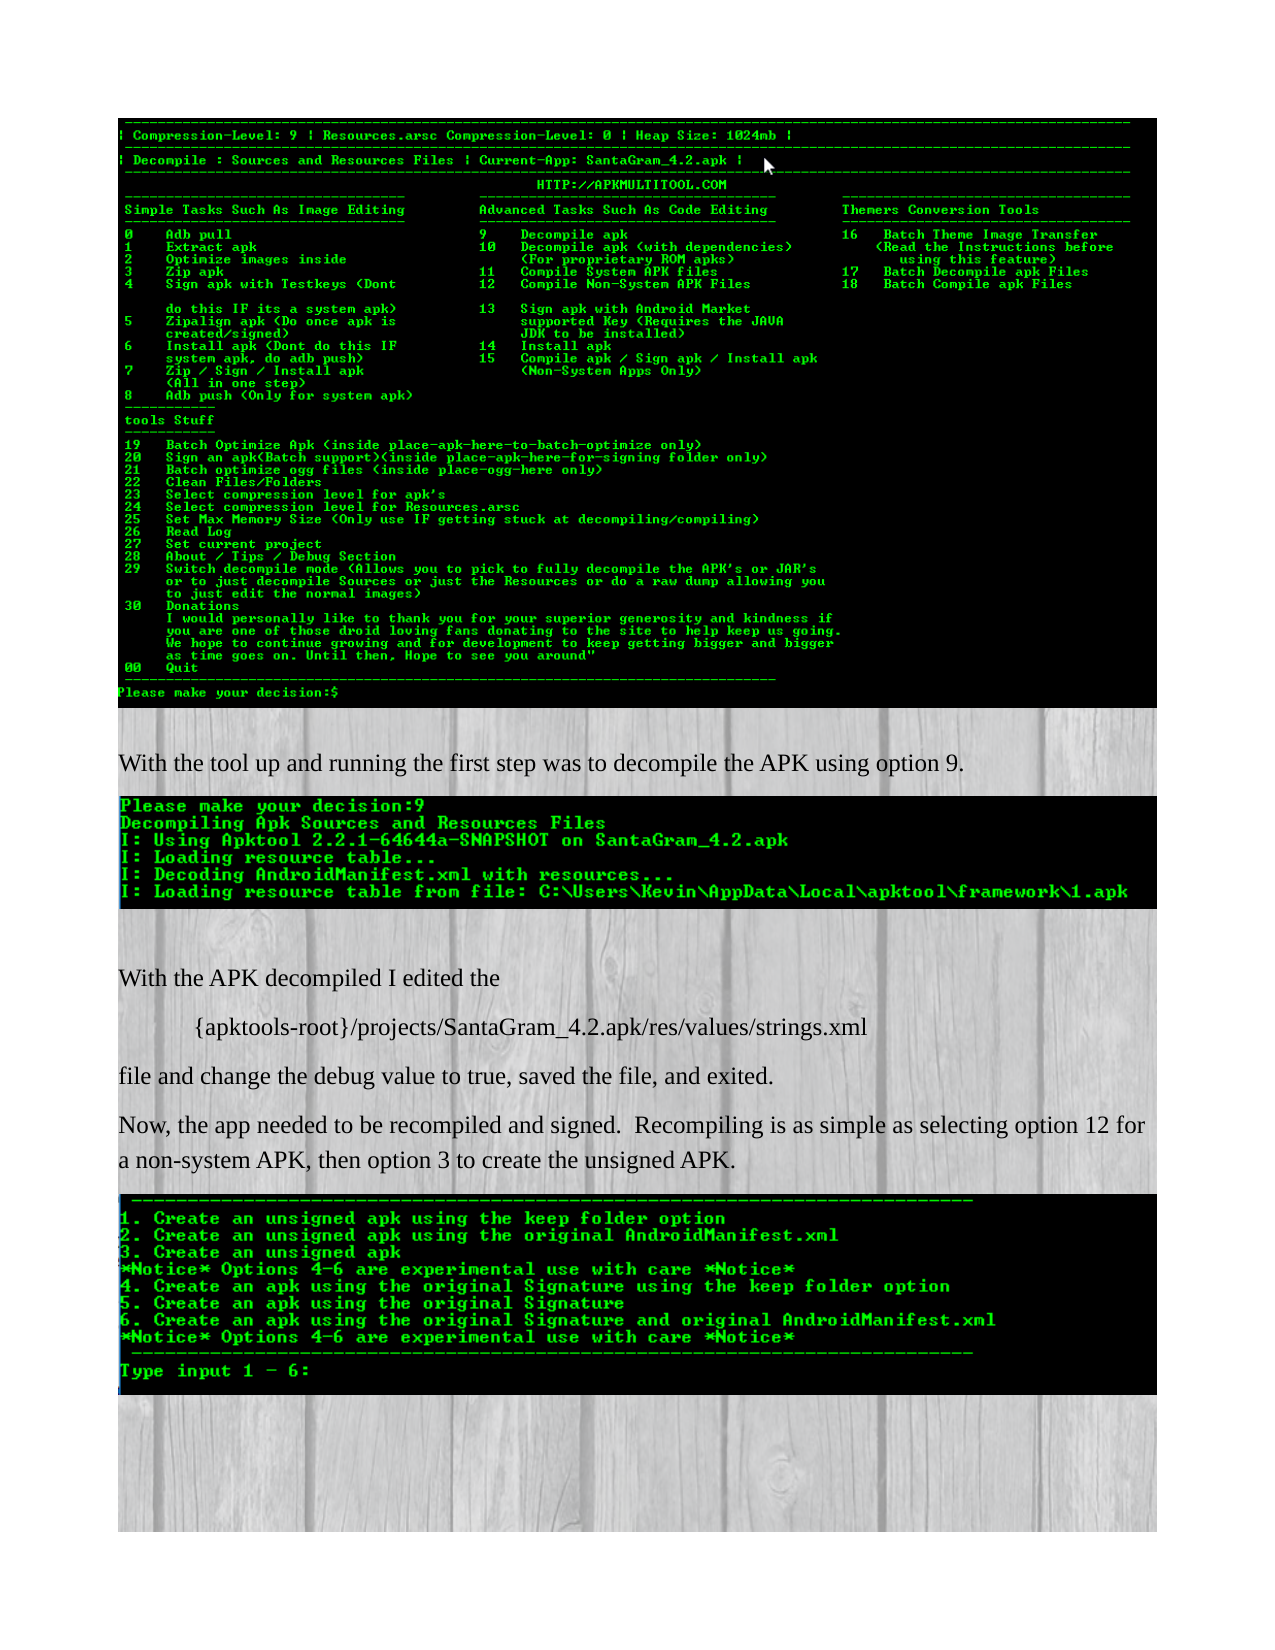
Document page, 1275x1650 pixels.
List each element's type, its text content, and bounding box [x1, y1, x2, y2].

text file and change the debug value to true, saved the file, and exited. [118, 1061, 1157, 1090]
picture [118, 1174, 1157, 1532]
text With the tool up and running the first step was to decompile the APK using option 9. [118, 708, 1157, 776]
text With the APK decompiled I edited the [118, 963, 1157, 992]
picture [118, 118, 1157, 708]
text Now, the app needed to be recompiled and signed. Recompiling is as simple as selecting option 12 for a non-system APK, then option 3 to create the unsigned APK. [118, 1111, 1157, 1174]
picture [118, 992, 1157, 1061]
text {apktools-root}/projects/SantaGram_4.2.apk/res/values/strings.xml [193, 1012, 1157, 1041]
picture [118, 1090, 1157, 1111]
picture [118, 776, 1157, 963]
